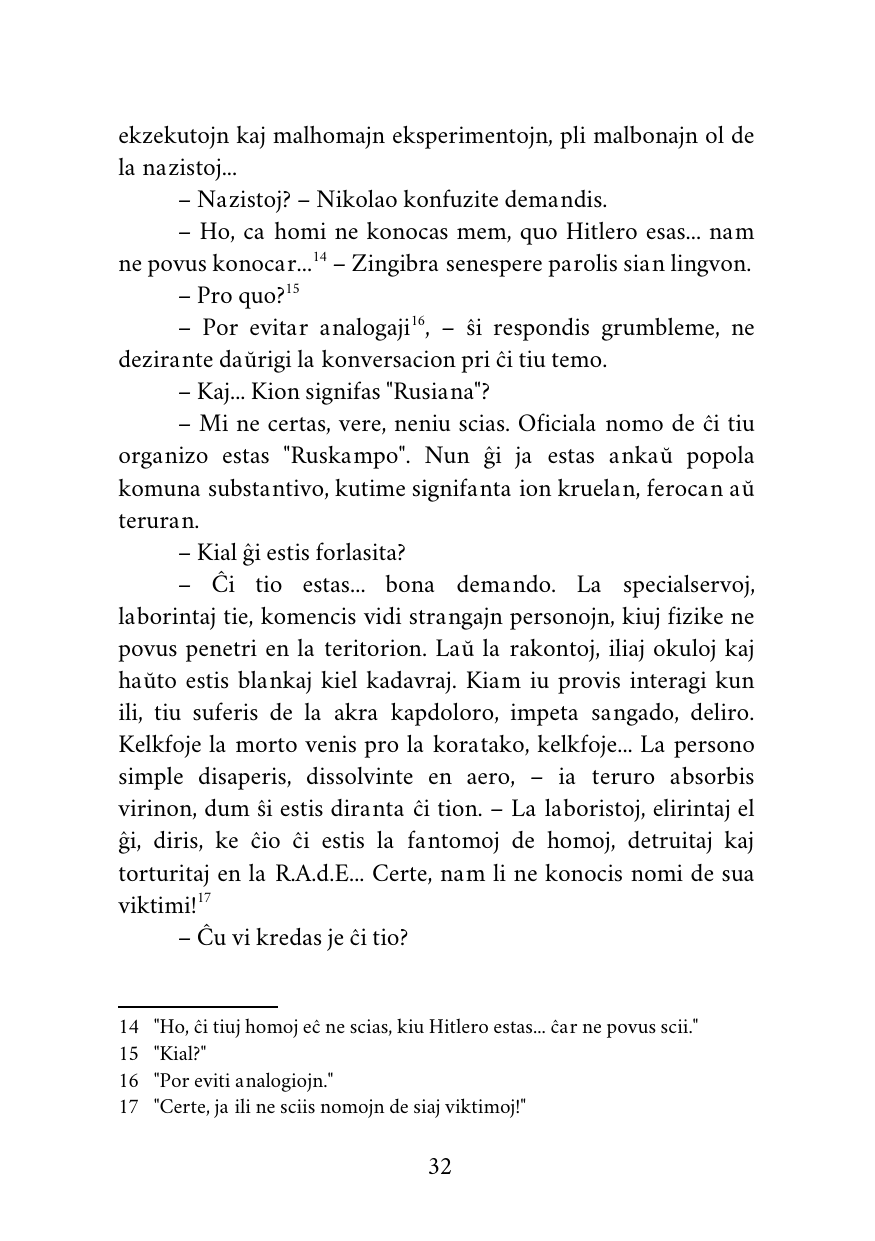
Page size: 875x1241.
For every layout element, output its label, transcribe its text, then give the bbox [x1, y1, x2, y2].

text – Kaj... Kion signifas "Rusiana"? [118, 375, 756, 407]
text – Ho, ca homi ne konocas mem, quo Hitlero esas... nam ne povus konocar... – Zingibra senespere parolis sian lingvon. [118, 214, 756, 278]
text – Nazistoj? – Nikolao konfuzite demandis. [118, 182, 756, 214]
text – Kial ĝi estis forlasita? [118, 535, 756, 567]
text – Ĉu vi kredas je ĉi tio? [118, 920, 756, 952]
text – Mi ne certas, vere, neniu scias. Oficiala nomo de ĉi tiu organizo estas "Ruskampo". Nun ĝi ja estas ankaŭ popola komuna substantivo, kutime signifanta ion kruelan, ferocan aŭ teruran. [118, 407, 756, 535]
text ekzekutojn kaj malhomajn eksperimentojn, pli malbonajn ol de la nazistoj... [118, 118, 756, 182]
text "Kial?" [118, 1039, 756, 1066]
text "Ho, ĉi tiuj homoj eĉ ne scias, kiu Hitlero estas... ĉar ne povus scii." [118, 1013, 756, 1039]
text – Pro quo? [118, 278, 756, 311]
text – Ĉi tio estas... bona demando. La specialservoj, laborintaj tie, komencis vidi strangajn personojn, kiuj fizike ne povus penetri en la teritorion. Laŭ la rakontoj, iliaj okuloj kaj haŭto estis blankaj kiel kadavraj. Kiam iu provis interagi kun ili, tiu suferis de la akra kapdoloro, impeta sangado, deliro. Kelkfoje la morto venis pro la koratako, kelkfoje... La persono simple disaperis, dissolvinte en aero, – ia teruro absorbis virinon, dum ŝi estis diranta ĉi tion. – La laboristoj, elirintaj el ĝi, diris, ke ĉio ĉi estis la fantomoj de homoj, detruitaj kaj torturitaj en la R.A.d.E... Certe, nam li ne konocis nomi de sua viktimi! [118, 567, 756, 920]
text "Por eviti analogiojn." [118, 1066, 756, 1093]
text – Por evitar analogaji, – ŝi respondis grumbleme, ne dezirante daŭrigi la konversacion pri ĉi tiu temo. [118, 311, 756, 375]
text "Certe, ja ili ne sciis nomojn de siaj viktimoj!" [118, 1093, 756, 1119]
